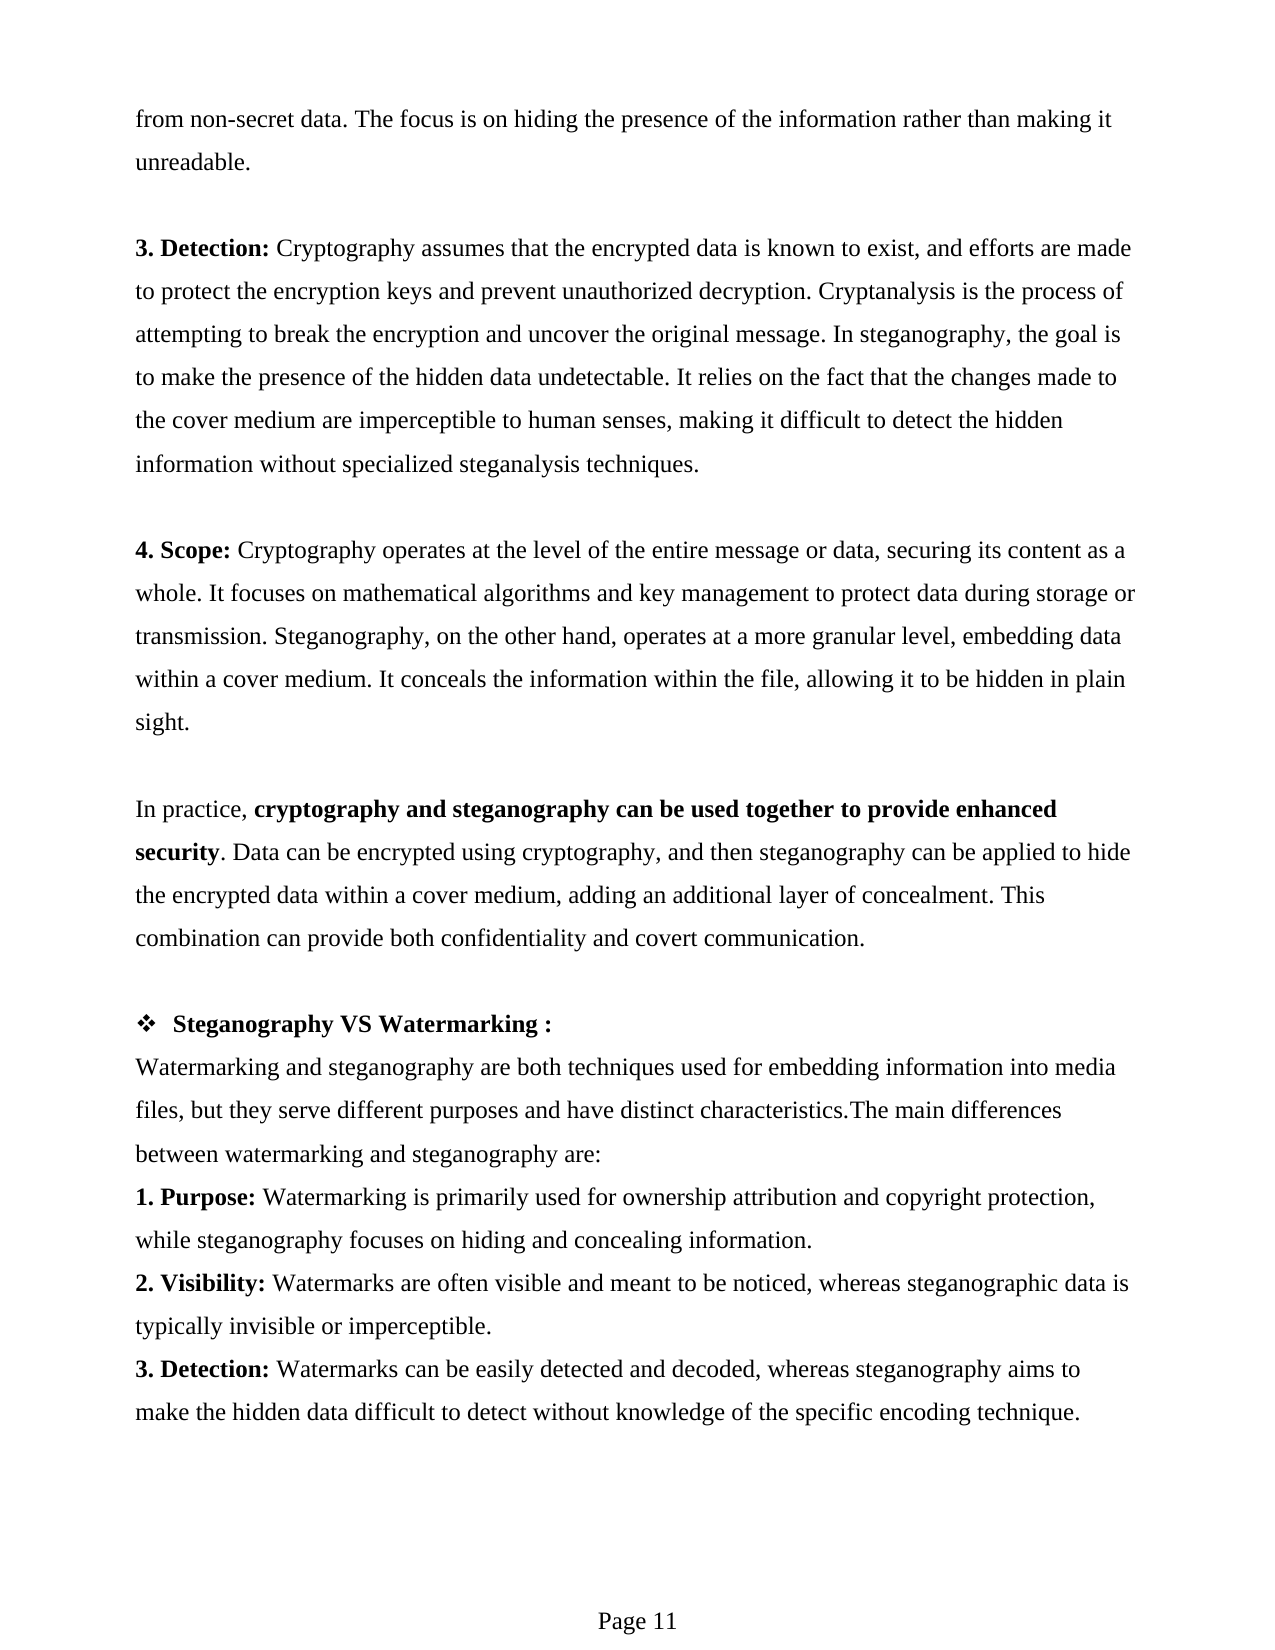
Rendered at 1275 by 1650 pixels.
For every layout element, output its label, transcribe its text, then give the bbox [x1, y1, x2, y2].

text 3. Detection: Watermarks can be easily detected and decoded, whereas steganography aims to make the hidden data difficult to detect without knowledge of the specific encoding technique. [135, 1354, 1140, 1426]
text 1. Purpose: Watermarking is primarily used for ownership attribution and copyright protection, while steganography focuses on hiding and concealing information. [135, 1182, 1140, 1254]
text In practice, cryptography and steganography can be used together to provide enhanced security. Data can be encrypted using cryptography, and then steganography can be applied to hide the encrypted data within a cover medium, adding an additional layer of concealment. This combination can provide both confidentiality and covert communication. [135, 794, 1140, 952]
text 2. Visibility: Watermarks are often visible and meant to be noticed, whereas steganographic data is typically invisible or imperceptible. [135, 1268, 1140, 1340]
text 4. Scope: Cryptography operates at the level of the entire message or data, securing its content as a whole. It focuses on mathematical algorithms and key management to protect data during storage or transmission. Steganography, on the other hand, operates at a more granular level, embedding data within a cover medium. It conceals the information within the file, allowing it to be hidden in plain sight. [135, 535, 1140, 736]
text from non-secret data. The focus is on hiding the presence of the information rather than making it unreadable. [135, 104, 1140, 176]
list Steganography VS Watermarking : [135, 1009, 1140, 1038]
text Watermarking and steganography are both techniques used for embedding information into media files, but they serve different purposes and have distinct characteristics.The main differences between watermarking and steganography are: [135, 1052, 1140, 1167]
text 3. Detection: Cryptography assumes that the encrypted data is known to exist, and efforts are made to protect the encryption keys and prevent unauthorized decryption. Cryptanalysis is the process of attempting to break the encryption and uncover the original message. In steganography, the goal is to make the presence of the hidden data undetectable. It relies on the fact that the changes made to the cover medium are imperceptible to human senses, making it difficult to detect the hidden information without specialized steganalysis techniques. [135, 233, 1140, 477]
